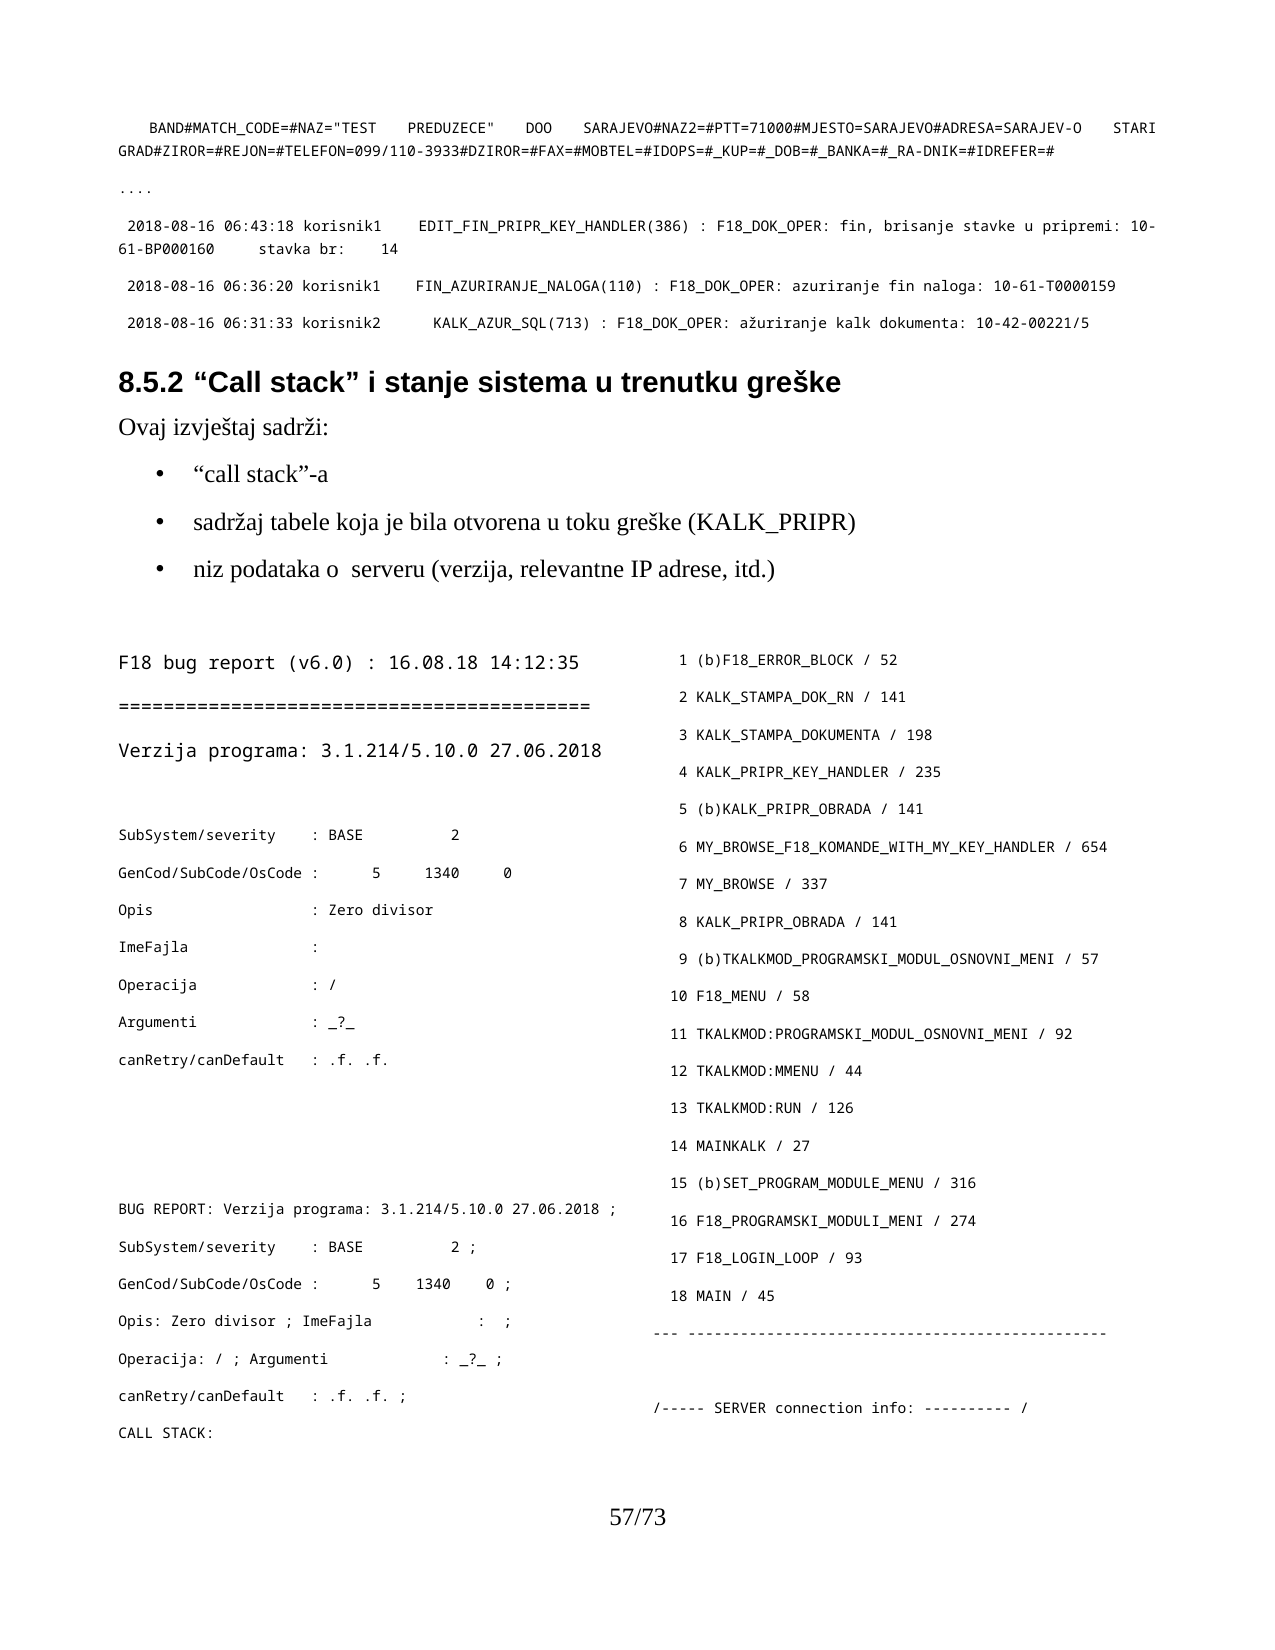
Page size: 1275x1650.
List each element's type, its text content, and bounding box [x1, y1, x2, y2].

text 2018-08-16 06:43:18 korisnik1 EDIT_FIN_PRIPR_KEY_HANDLER(386) : F18_DOK_OPER: fin, brisanje stavke u pripremi: 10-61-BP000160 stavka br: 14 [118, 216, 1157, 258]
text Opis: Zero divisor ; ImeFajla : ; [118, 1311, 622, 1331]
text 2018-08-16 06:31:33 korisnik2 KALK_AZUR_SQL(713) : F18_DOK_OPER: ažuriranje kalk dokumenta: 10-42-00221/5 [118, 313, 1157, 333]
text 12 TKALKMOD:MMENU / 44 [652, 1061, 1157, 1081]
text .... [118, 178, 1157, 198]
list niz podataka o serveru (verzija, relevantne IP adrese, itd.) [156, 554, 1157, 583]
text SubSystem/severity : BASE 2 [118, 825, 622, 845]
text F18 bug report (v6.0) : 16.08.18 14:12:35 [118, 649, 622, 675]
text Argumenti : _?_ [118, 1012, 622, 1032]
text ========================================== [118, 693, 622, 719]
text 2018-08-16 06:36:20 korisnik1 FIN_AZURIRANJE_NALOGA(110) : F18_DOK_OPER: azuriranje fin naloga: 10-61-T0000159 [118, 276, 1157, 296]
list sadržaj tabele koja je bila otvorena u toku greške (KALK_PRIPR) [156, 507, 1157, 536]
text GenCod/SubCode/OsCode : 5 1340 0 [118, 862, 622, 882]
text canRetry/canDefault : .f. .f. [118, 1049, 622, 1069]
text 16 F18_PROGRAMSKI_MODULI_MENI / 274 [652, 1211, 1157, 1230]
text ImeFajla : [118, 937, 622, 957]
text 17 F18_LOGIN_LOOP / 93 [652, 1248, 1157, 1268]
text Opis : Zero divisor [118, 900, 622, 920]
text BUG REPORT: Verzija programa: 3.1.214/5.10.0 27.06.2018 ; [118, 1199, 622, 1219]
text Operacija: / ; Argumenti : _?_ ; [118, 1348, 622, 1368]
text 7 MY_BROWSE / 337 [652, 874, 1157, 894]
text 13 TKALKMOD:RUN / 126 [652, 1098, 1157, 1118]
text CALL STACK: [118, 1423, 622, 1443]
text 10 F18_MENU / 58 [652, 986, 1157, 1006]
list “call stack”-a [156, 459, 1157, 488]
text /----- SERVER connection info: ---------- / [652, 1397, 1157, 1417]
text canRetry/canDefault : .f. .f. ; [118, 1386, 622, 1406]
text 18 MAIN / 45 [652, 1285, 1157, 1305]
text 6 MY_BROWSE_F18_KOMANDE_WITH_MY_KEY_HANDLER / 654 [652, 837, 1157, 856]
text Verzija programa: 3.1.214/5.10.0 27.06.2018 [118, 737, 622, 763]
text 14 MAINKALK / 27 [652, 1136, 1157, 1156]
text 9 (b)TKALKMOD_PROGRAMSKI_MODUL_OSNOVNI_MENI / 57 [652, 949, 1157, 969]
subtitle “Call stack” i stanje sistema u trenutku greške [118, 365, 1157, 399]
text GenCod/SubCode/OsCode : 5 1340 0 ; [118, 1274, 622, 1294]
text SubSystem/severity : BASE 2 ; [118, 1236, 622, 1256]
text --- ------------------------------------------------ [652, 1323, 1157, 1343]
text 1 (b)F18_ERROR_BLOCK / 52 [652, 649, 1157, 669]
text 3 KALK_STAMPA_DOKUMENTA / 198 [652, 724, 1157, 744]
text 5 (b)KALK_PRIPR_OBRADA / 141 [652, 799, 1157, 819]
text 2 KALK_STAMPA_DOK_RN / 141 [652, 687, 1157, 707]
text BAND#MATCH_CODE=#NAZ="TEST PREDUZECE" DOO SARAJEVO#NAZ2=#PTT=71000#MJESTO=SARAJEVO#ADRESA=SARAJEV-O STARI GRAD#ZIROR=#REJON=#TELEFON=099/110-3933#DZIROR=#FAX=#MOBTEL=#IDOPS=#_KUP=#_DOB=#_BANKA=#_RA-DNIK=#IDREFER=# [118, 118, 1157, 161]
text Operacija : / [118, 974, 622, 994]
text 4 KALK_PRIPR_KEY_HANDLER / 235 [652, 762, 1157, 782]
text 11 TKALKMOD:PROGRAMSKI_MODUL_OSNOVNI_MENI / 92 [652, 1023, 1157, 1043]
text Ovaj izvještaj sadrži: [118, 412, 1157, 440]
text 8 KALK_PRIPR_OBRADA / 141 [652, 911, 1157, 931]
text 15 (b)SET_PROGRAM_MODULE_MENU / 316 [652, 1173, 1157, 1193]
